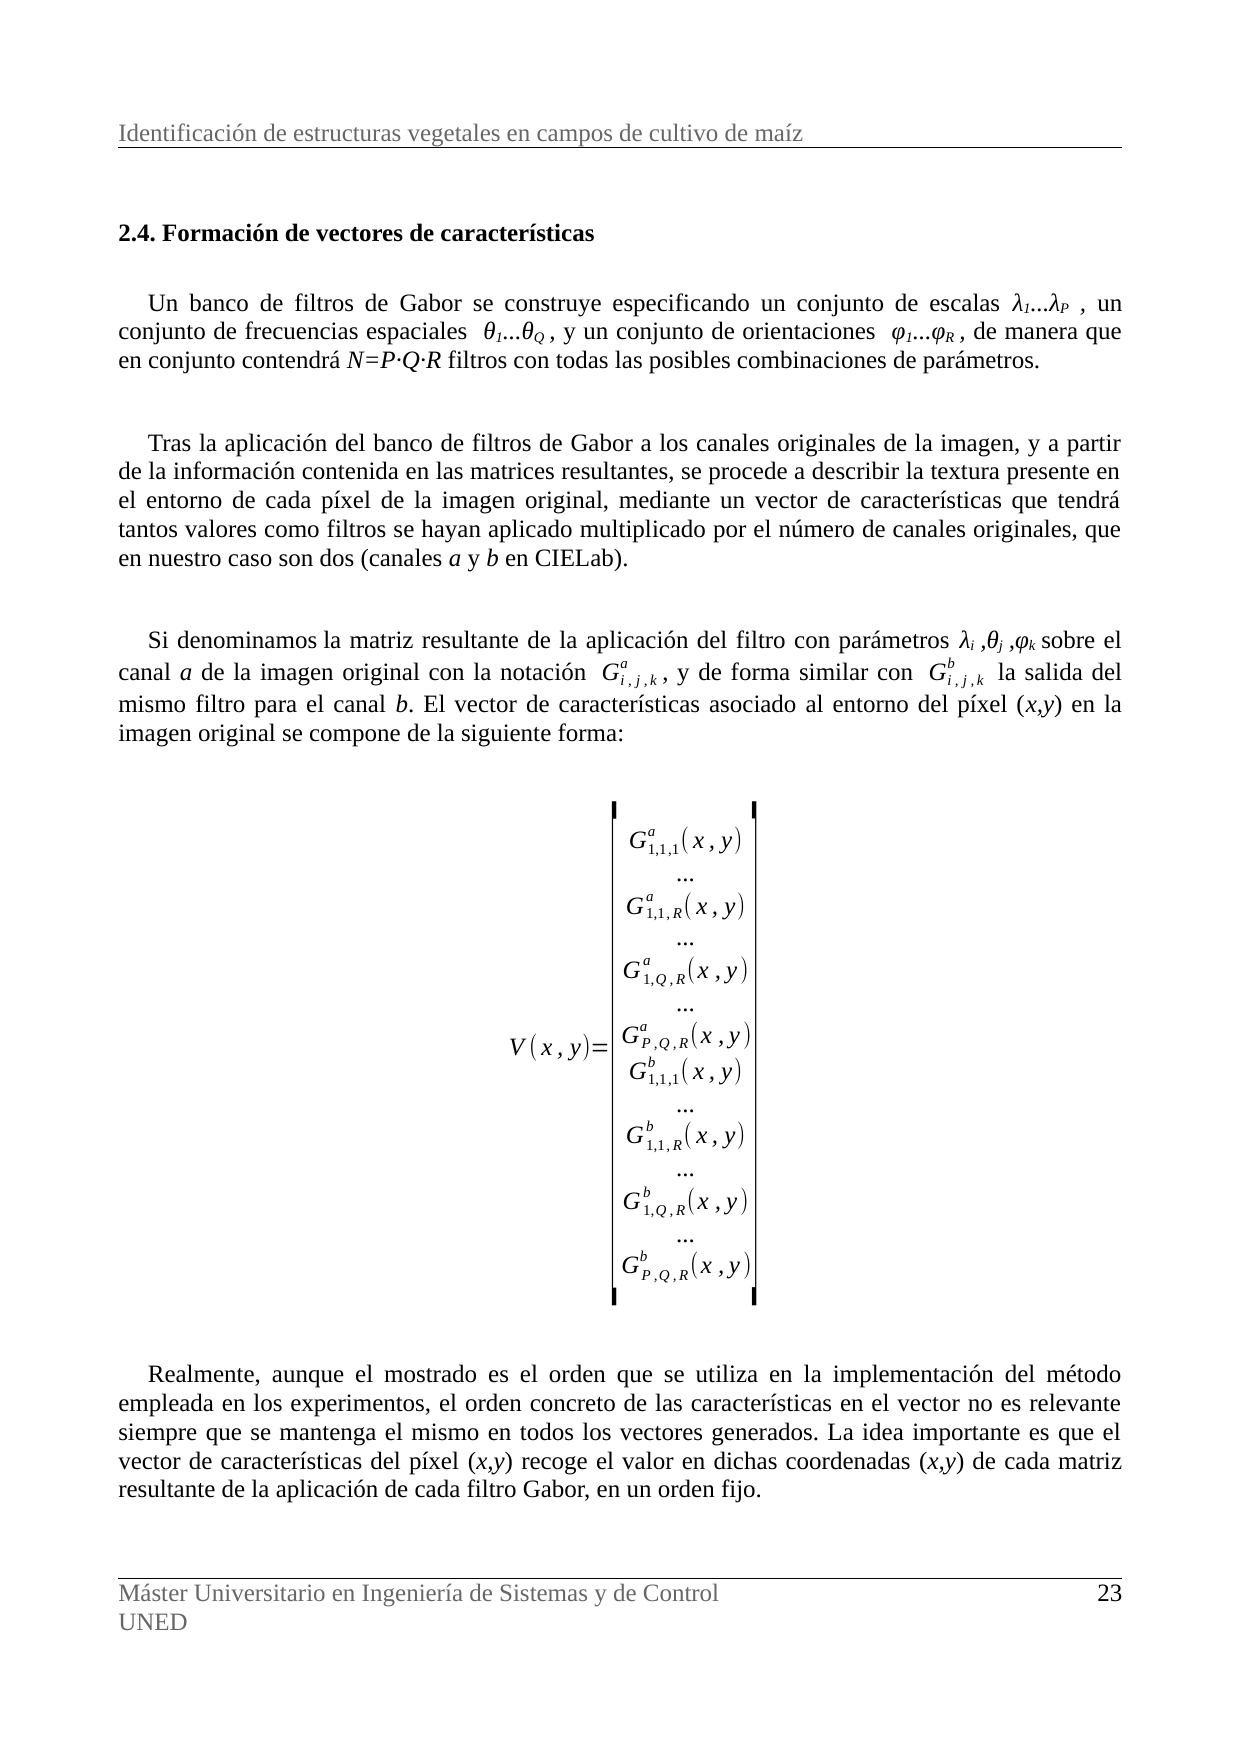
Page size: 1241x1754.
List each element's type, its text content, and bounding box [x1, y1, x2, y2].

text Si denominamos la matriz resultante de la aplicación del filtro con parámetros λi ,θj ,φk sobre el canal a de la imagen original con la notación , y de forma similar con la salida del mismo filtro para el canal b. El vector de características asociado al entorno del píxel (x,y) en la imagen original se compone de la siguiente forma: [118, 625, 1122, 746]
text Realmente, aunque el mostrado es el orden que se utiliza en la implementación del método empleada en los experimentos, el orden concreto de las características en el vector no es relevante siempre que se mantenga el mismo en todos los vectores generados. La idea importante es que el vector de características del píxel (x,y) recoge el valor en dichas coordenadas (x,y) de cada matriz resultante de la aplicación de cada filtro Gabor, en un orden fijo. [118, 1359, 1122, 1503]
subtitle 2.4. Formación de vectores de características [118, 218, 1122, 246]
text Tras la aplicación del banco de filtros de Gabor a los canales originales de la imagen, y a partir de la información contenida en las matrices resultantes, se procede a describir la textura presente en el entorno de cada píxel de la imagen original, mediante un vector de características que tendrá tantos valores como filtros se hayan aplicado multiplicado por el número de canales originales, que en nuestro caso son dos (canales a y b en CIELab). [118, 428, 1122, 571]
text Un banco de filtros de Gabor se construye especificando un conjunto de escalas λ1...λP , un conjunto de frecuencias espaciales θ1...θQ , y un conjunto de orientaciones φ1...φR , de manera que en conjunto contendrá N=P·Q·R filtros con todas las posibles combinaciones de parámetros. [118, 288, 1122, 374]
